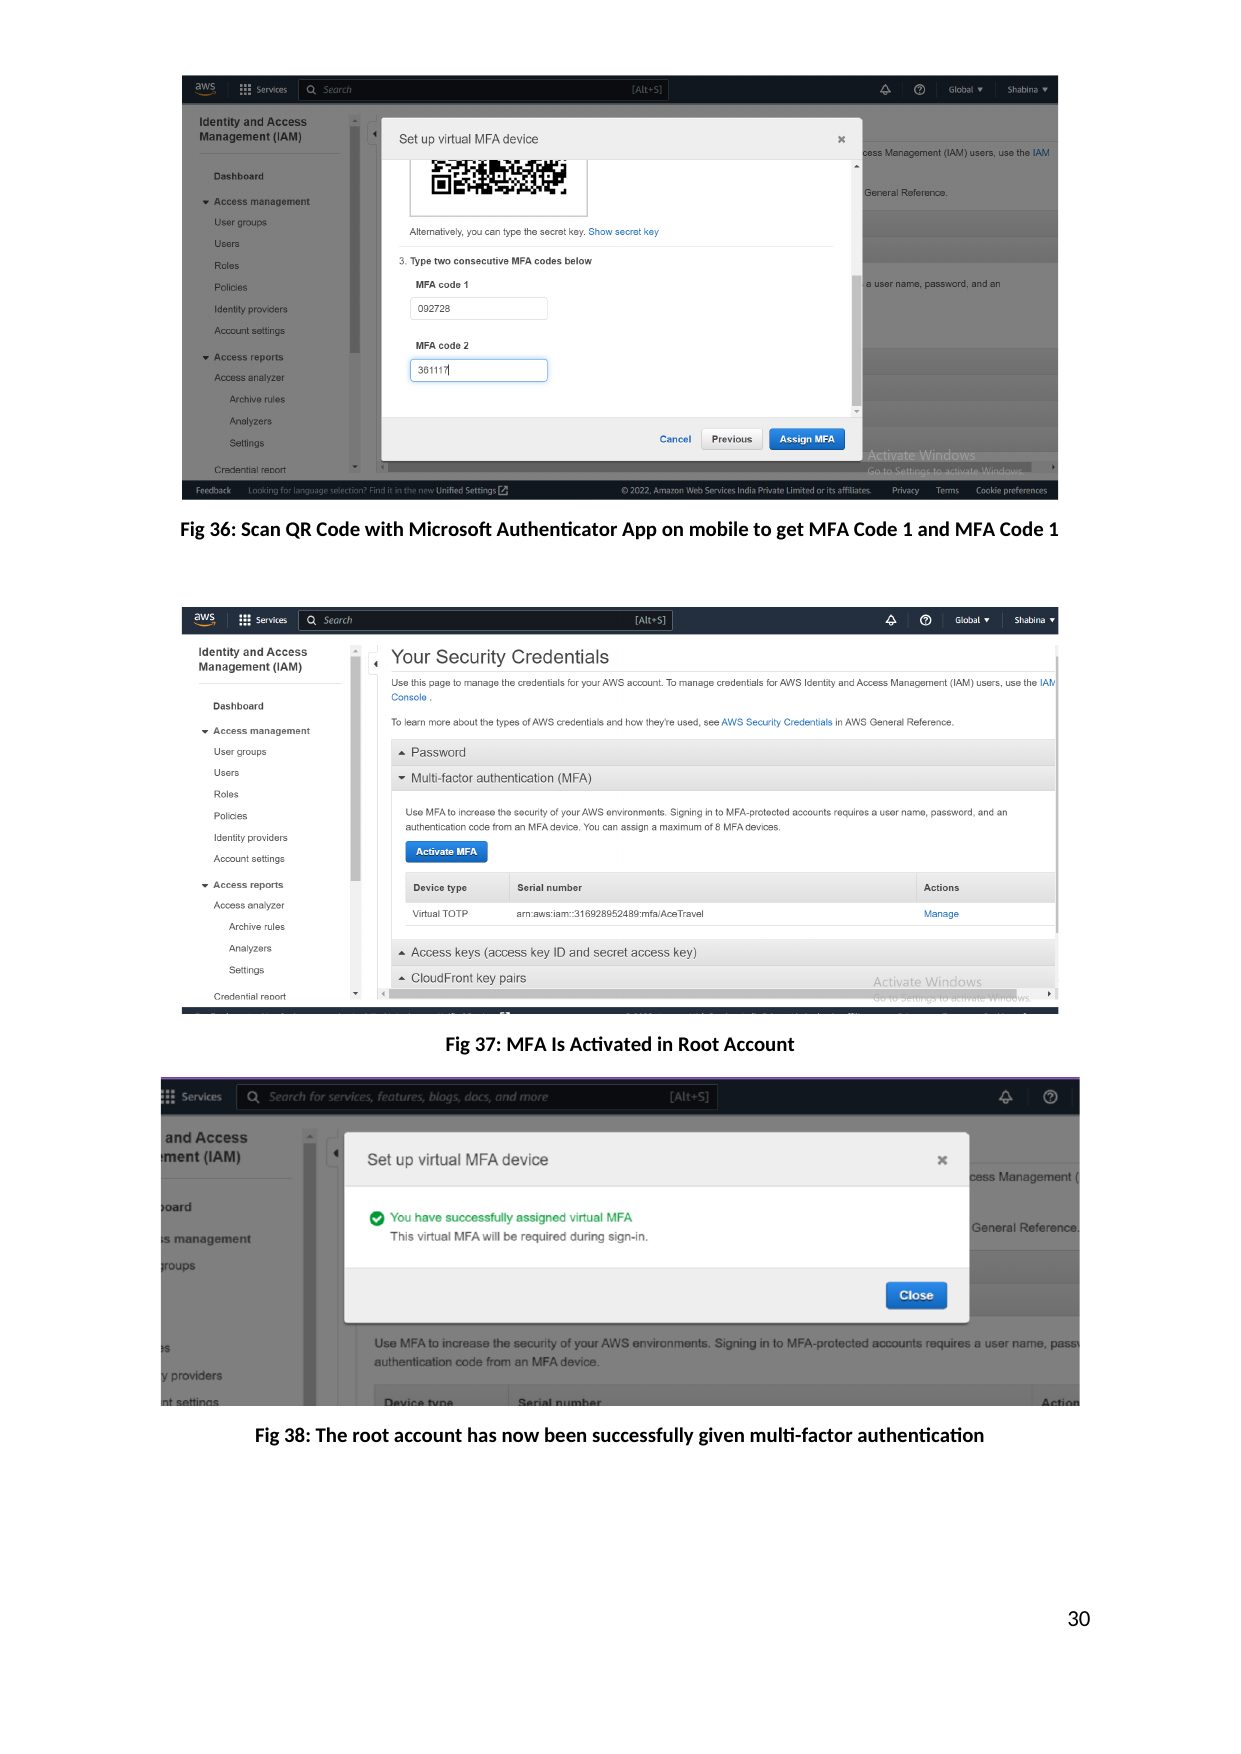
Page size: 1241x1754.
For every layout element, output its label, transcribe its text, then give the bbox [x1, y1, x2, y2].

text Fig 38: The root account has now been successfully given multi-factor authentication [150, 1422, 1090, 1448]
text Fig 37: MFA Is Activated in Root Account [150, 1031, 1090, 1056]
text Fig 36: Scan QR Code with Microsoft Authenticator App on mobile to get MFA Code 1 and MFA Code 1 [150, 516, 1090, 542]
